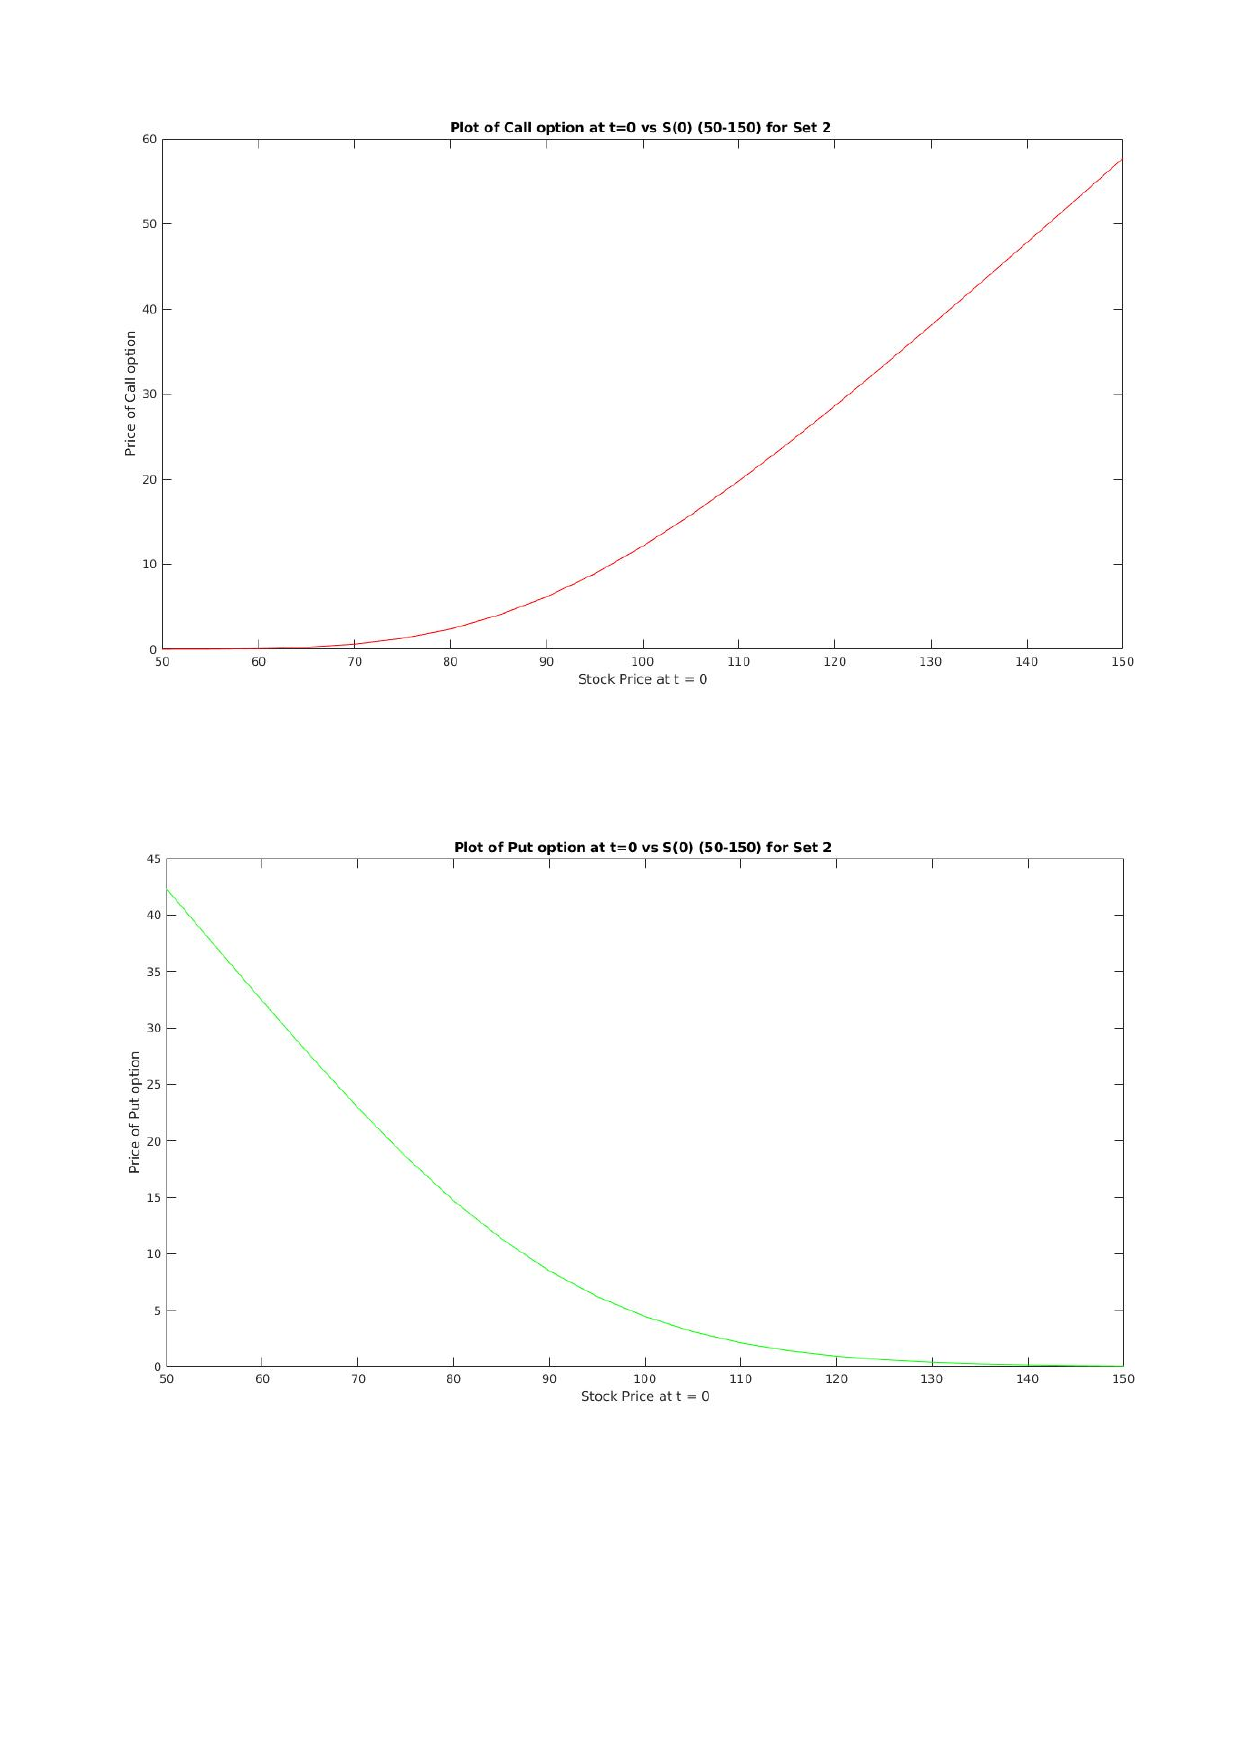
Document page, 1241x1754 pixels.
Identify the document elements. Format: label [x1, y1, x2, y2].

picture [5, 812, 1241, 1435]
picture [0, 91, 1241, 718]
